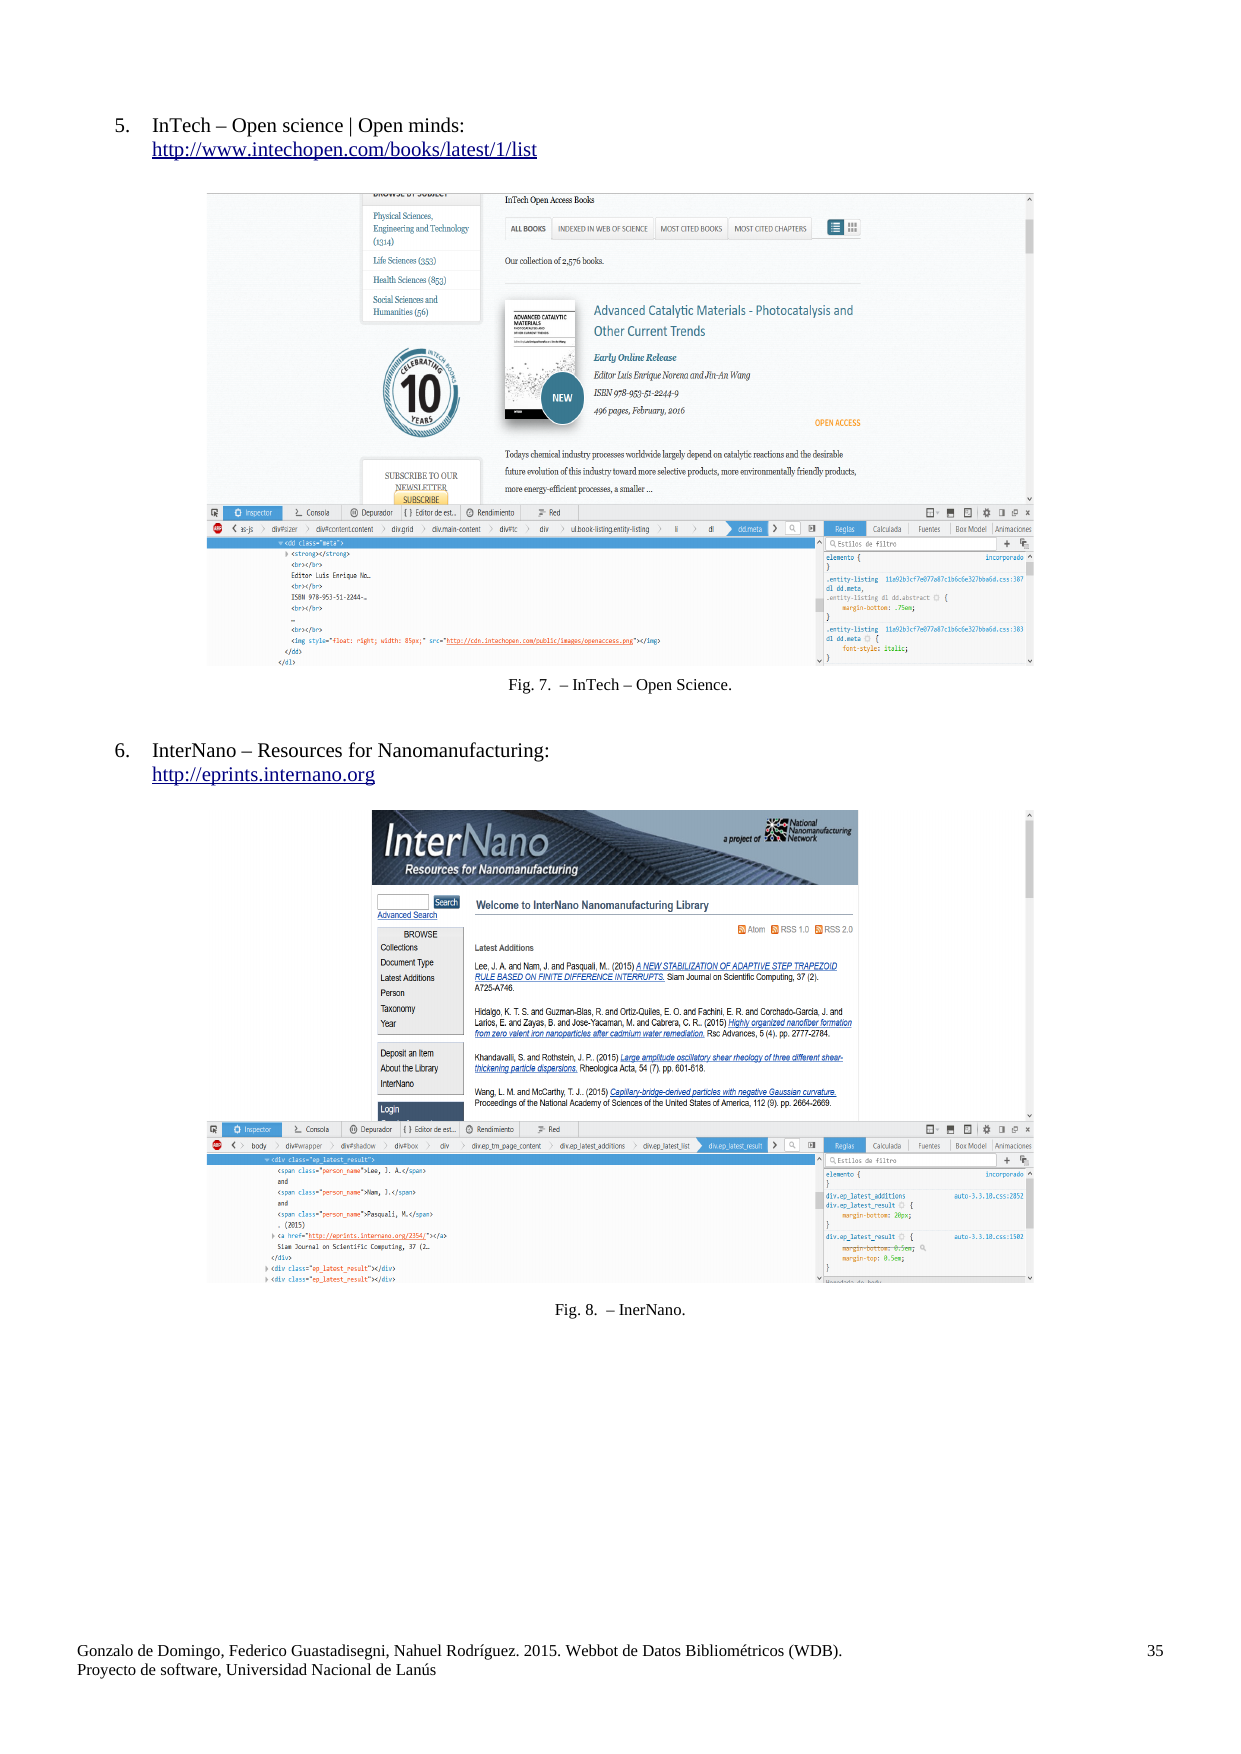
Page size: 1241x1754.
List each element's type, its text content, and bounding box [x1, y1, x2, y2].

text http://eprints.internano.org [77, 762, 1163, 786]
list InTech – Open science | Open minds: [114, 112, 1163, 137]
list – InerNano. [77, 1300, 1163, 1319]
list – InTech – Open Science. [77, 674, 1163, 693]
list InterNano – Resources for Nanomanufacturing: [114, 738, 1163, 762]
text http://www.intechopen.com/books/latest/1/list [77, 137, 1163, 161]
picture [206, 193, 1034, 666]
picture [206, 810, 1034, 1283]
